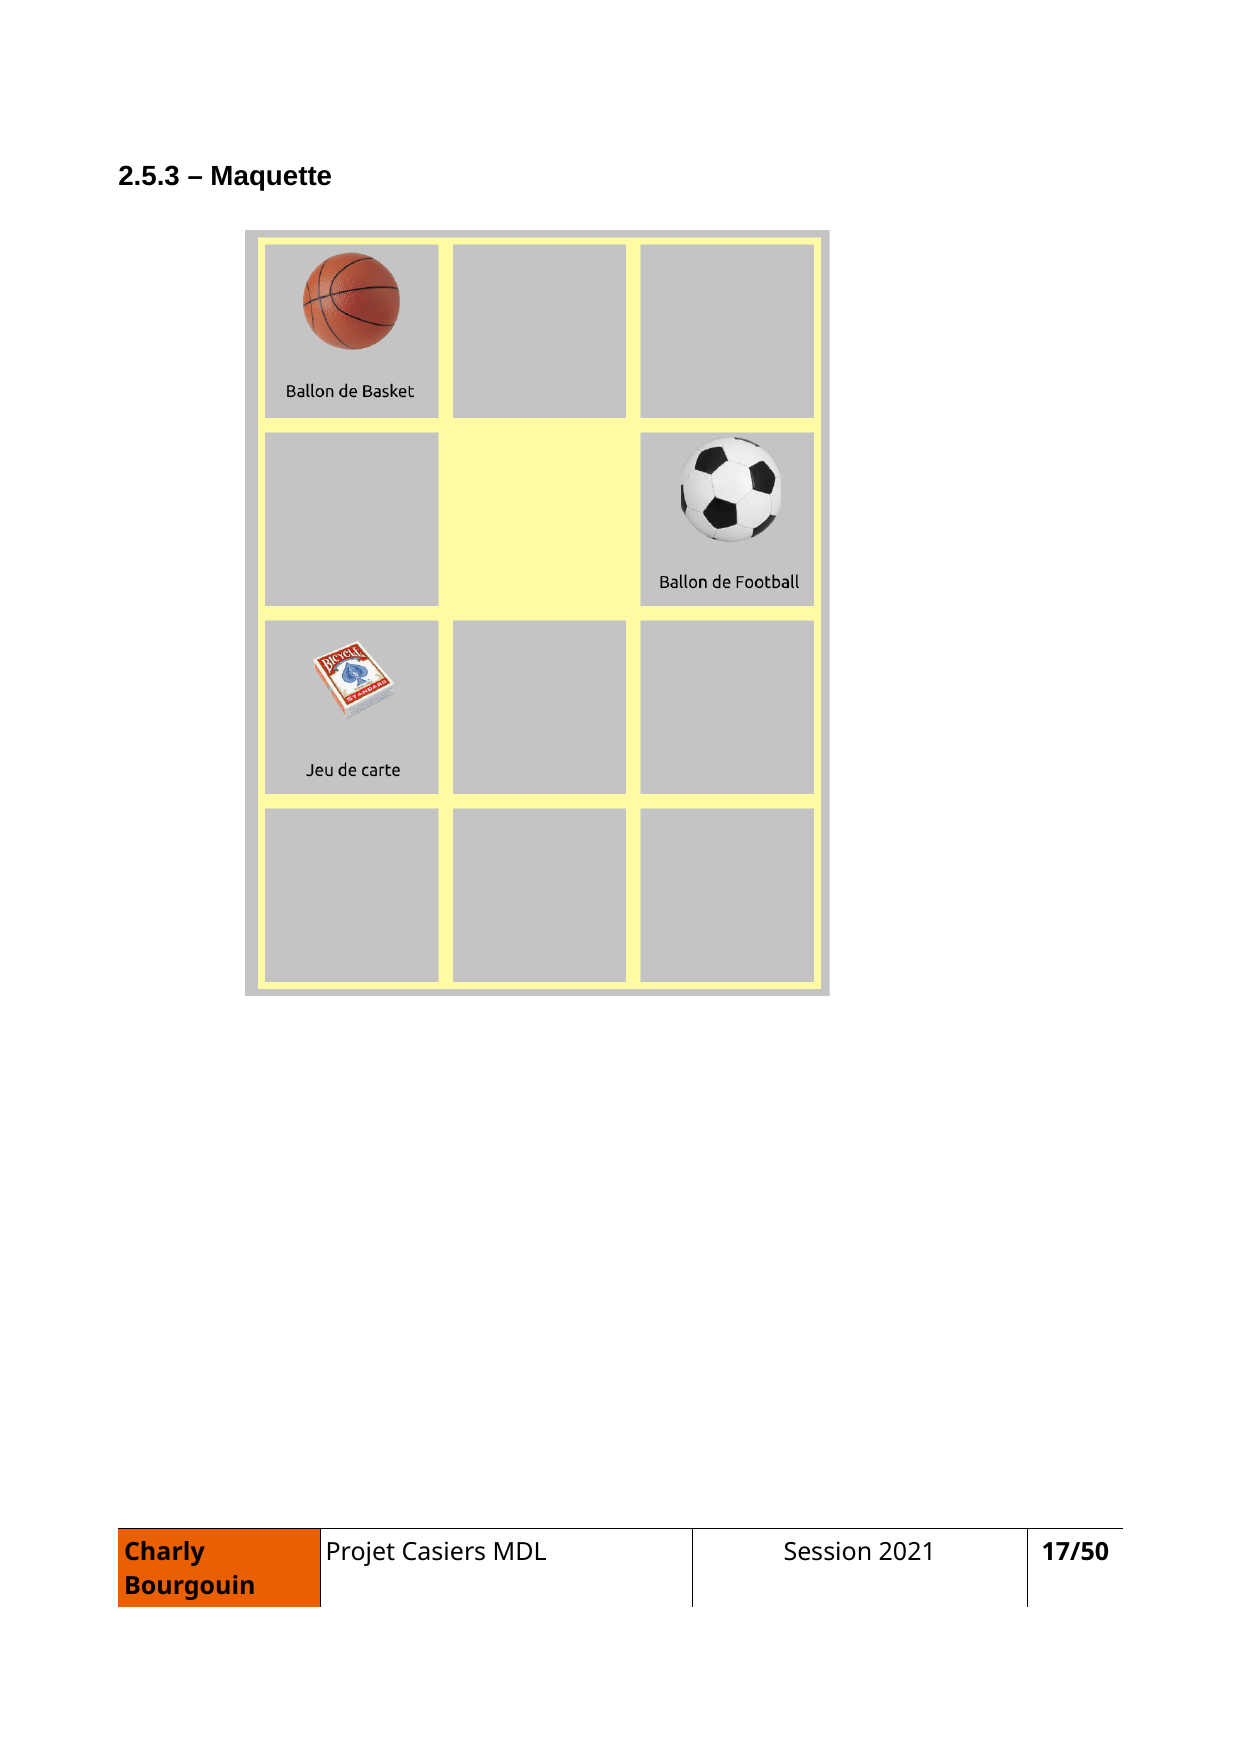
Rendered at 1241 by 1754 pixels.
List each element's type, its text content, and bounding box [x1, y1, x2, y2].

subtitle 2.5.3 – Maquette [118, 159, 1122, 191]
picture [377, 230, 693, 996]
